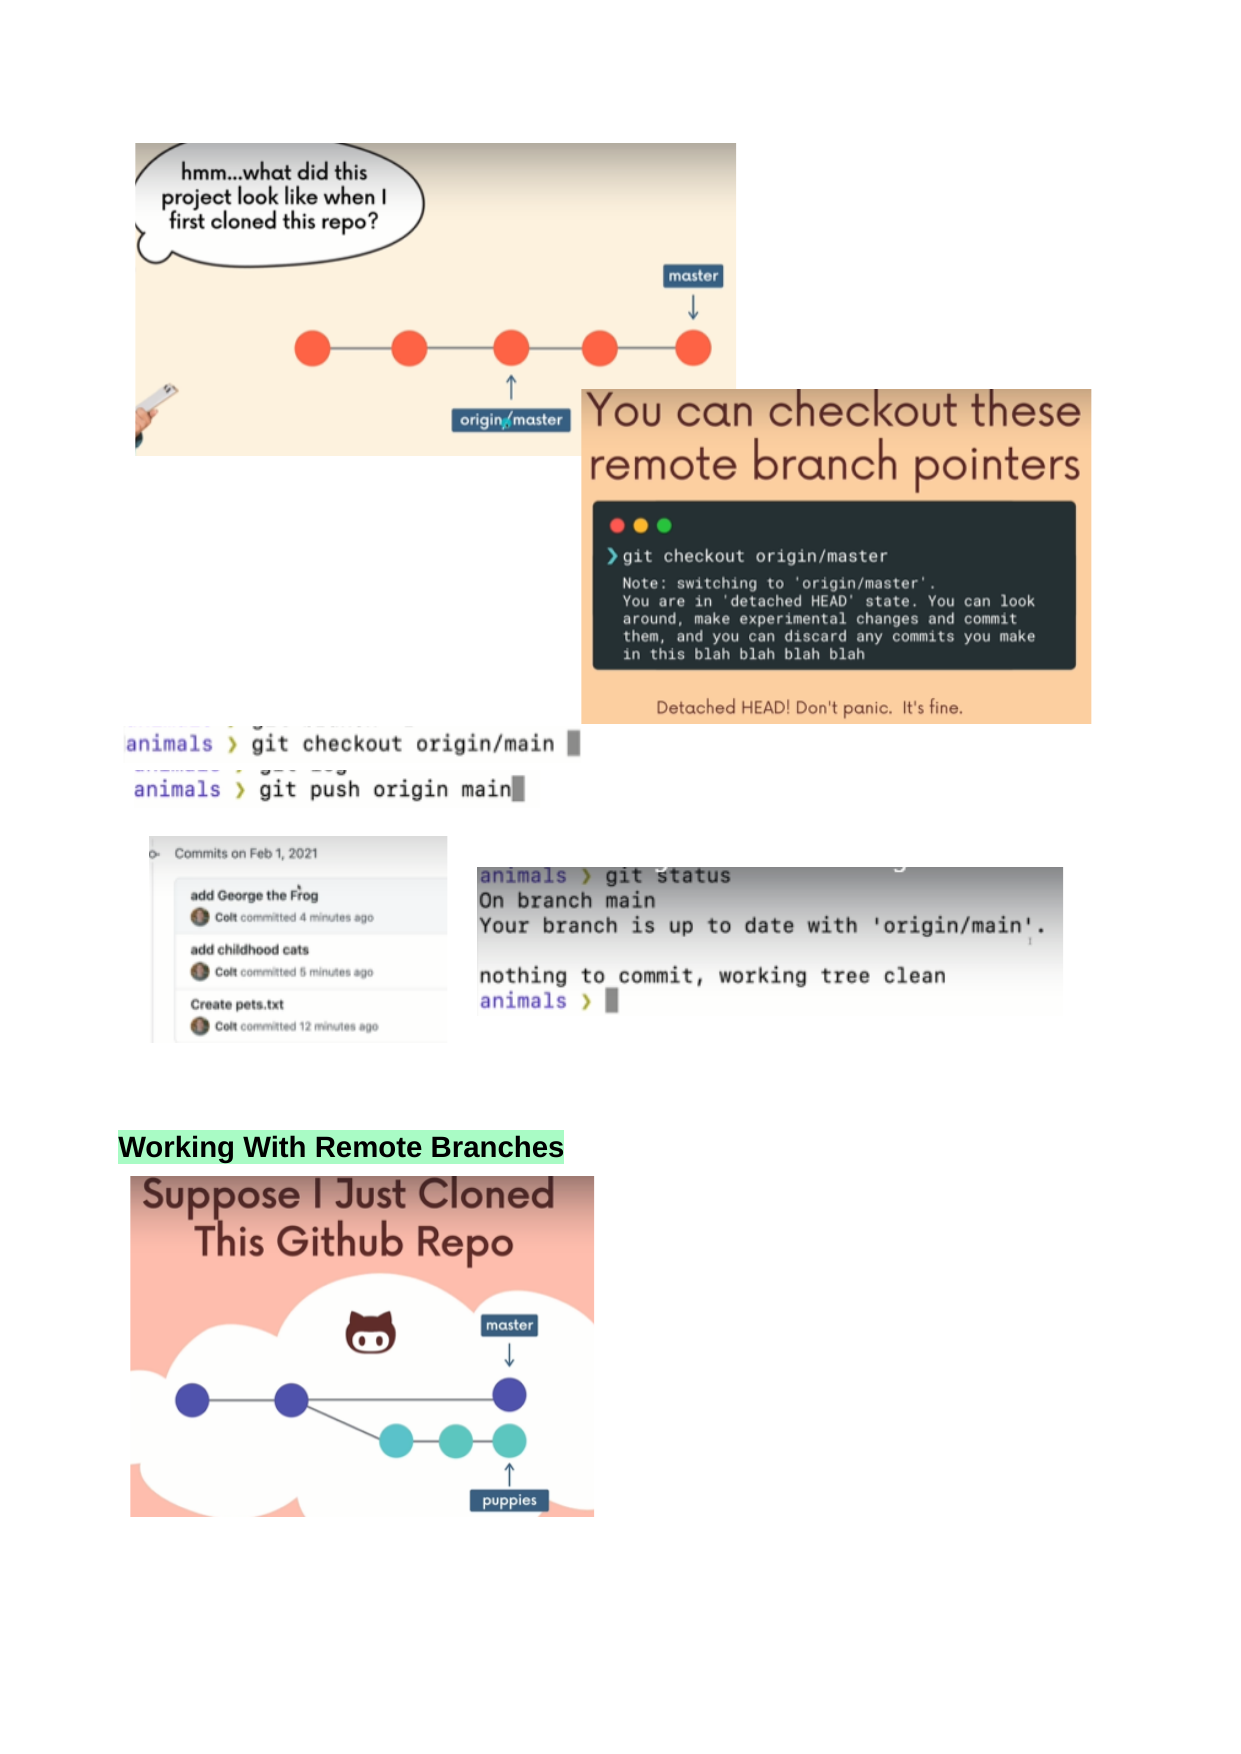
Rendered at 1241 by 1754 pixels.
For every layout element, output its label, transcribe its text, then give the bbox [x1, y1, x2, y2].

picture [135, 143, 1092, 724]
picture [130, 1176, 595, 1517]
picture [134, 770, 541, 808]
picture [149, 836, 448, 1043]
subtitle Working With Remote Branches [564, 1130, 1122, 1164]
picture [123, 726, 582, 763]
picture [477, 867, 1064, 1016]
